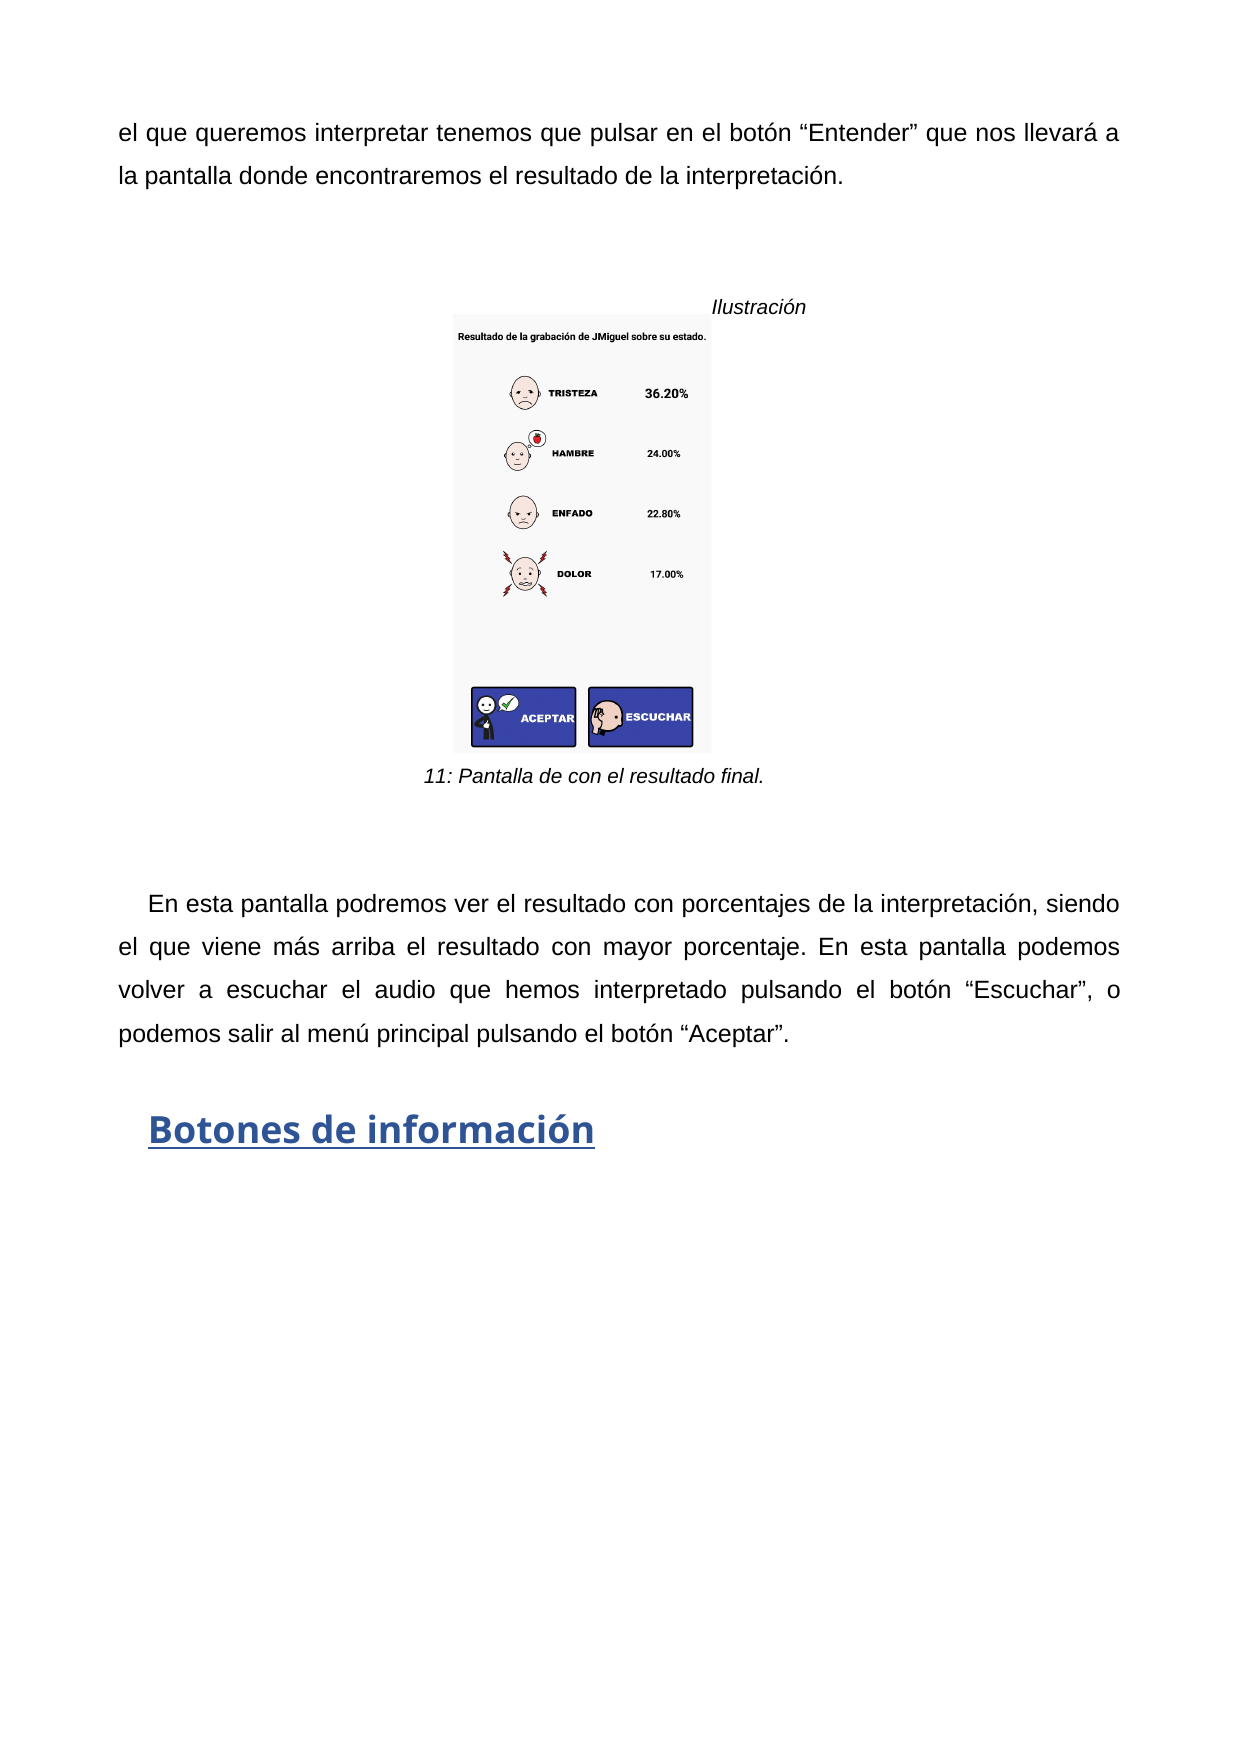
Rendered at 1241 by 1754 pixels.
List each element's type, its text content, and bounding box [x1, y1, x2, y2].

text el que queremos interpretar tenemos que pulsar en el botón “Entender” que nos llevará a la pantalla donde encontraremos el resultado de la interpretación. [118, 118, 1122, 190]
text Ilustración 11: Pantalla de con el resultado final. [423, 295, 817, 788]
text En esta pantalla podremos ver el resultado con porcentajes de la interpretación, siendo el que viene más arriba el resultado con mayor porcentaje. En esta pantalla podemos volver a escuchar el audio que hemos interpretado pulsando el botón “Escuchar”, o podemos salir al menú principal pulsando el botón “Aceptar”. [118, 221, 1122, 1047]
subtitle Botones de información [118, 1103, 1122, 1154]
